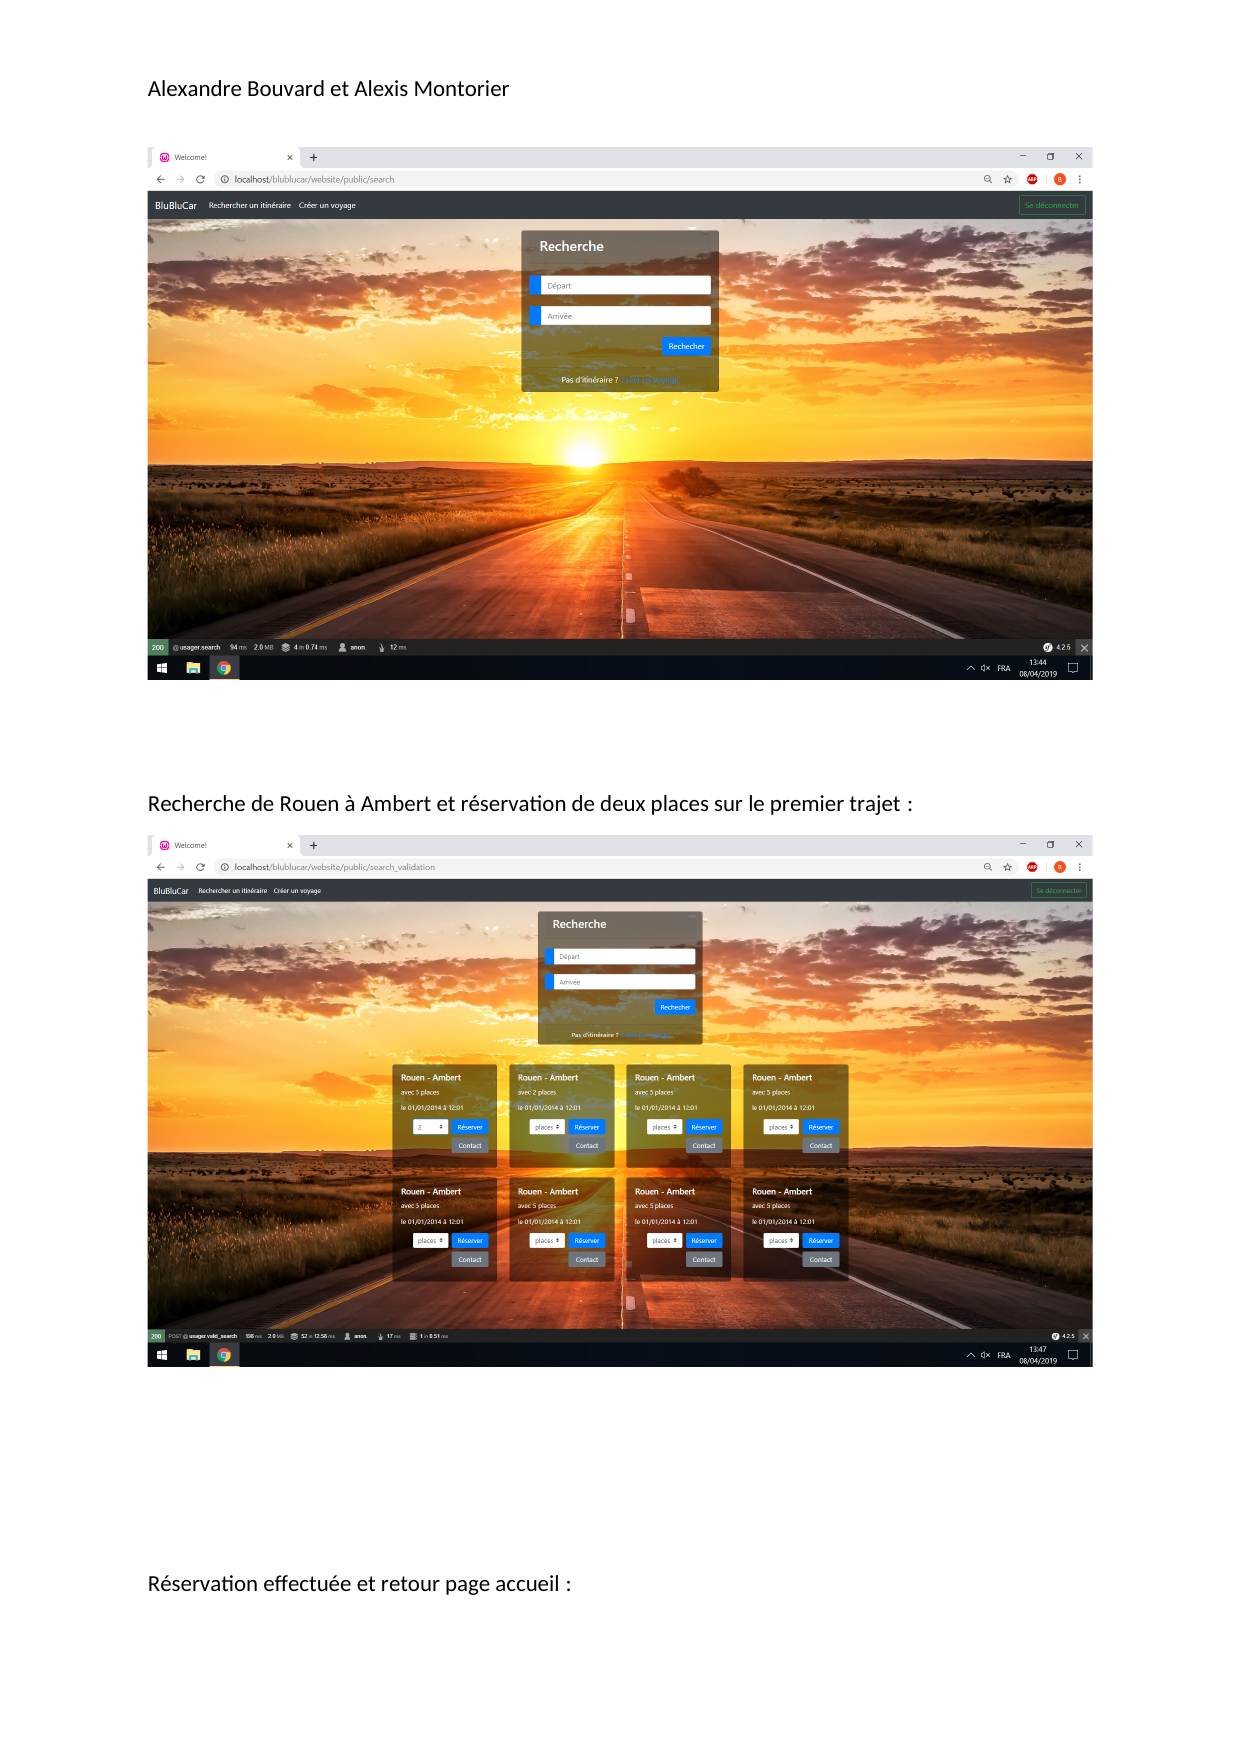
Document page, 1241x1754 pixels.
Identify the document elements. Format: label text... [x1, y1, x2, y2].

text Réservation effectuée et retour page accueil : [148, 1569, 1093, 1597]
text Recherche de Rouen à Ambert et réservation de deux places sur le premier trajet : [148, 789, 1093, 817]
